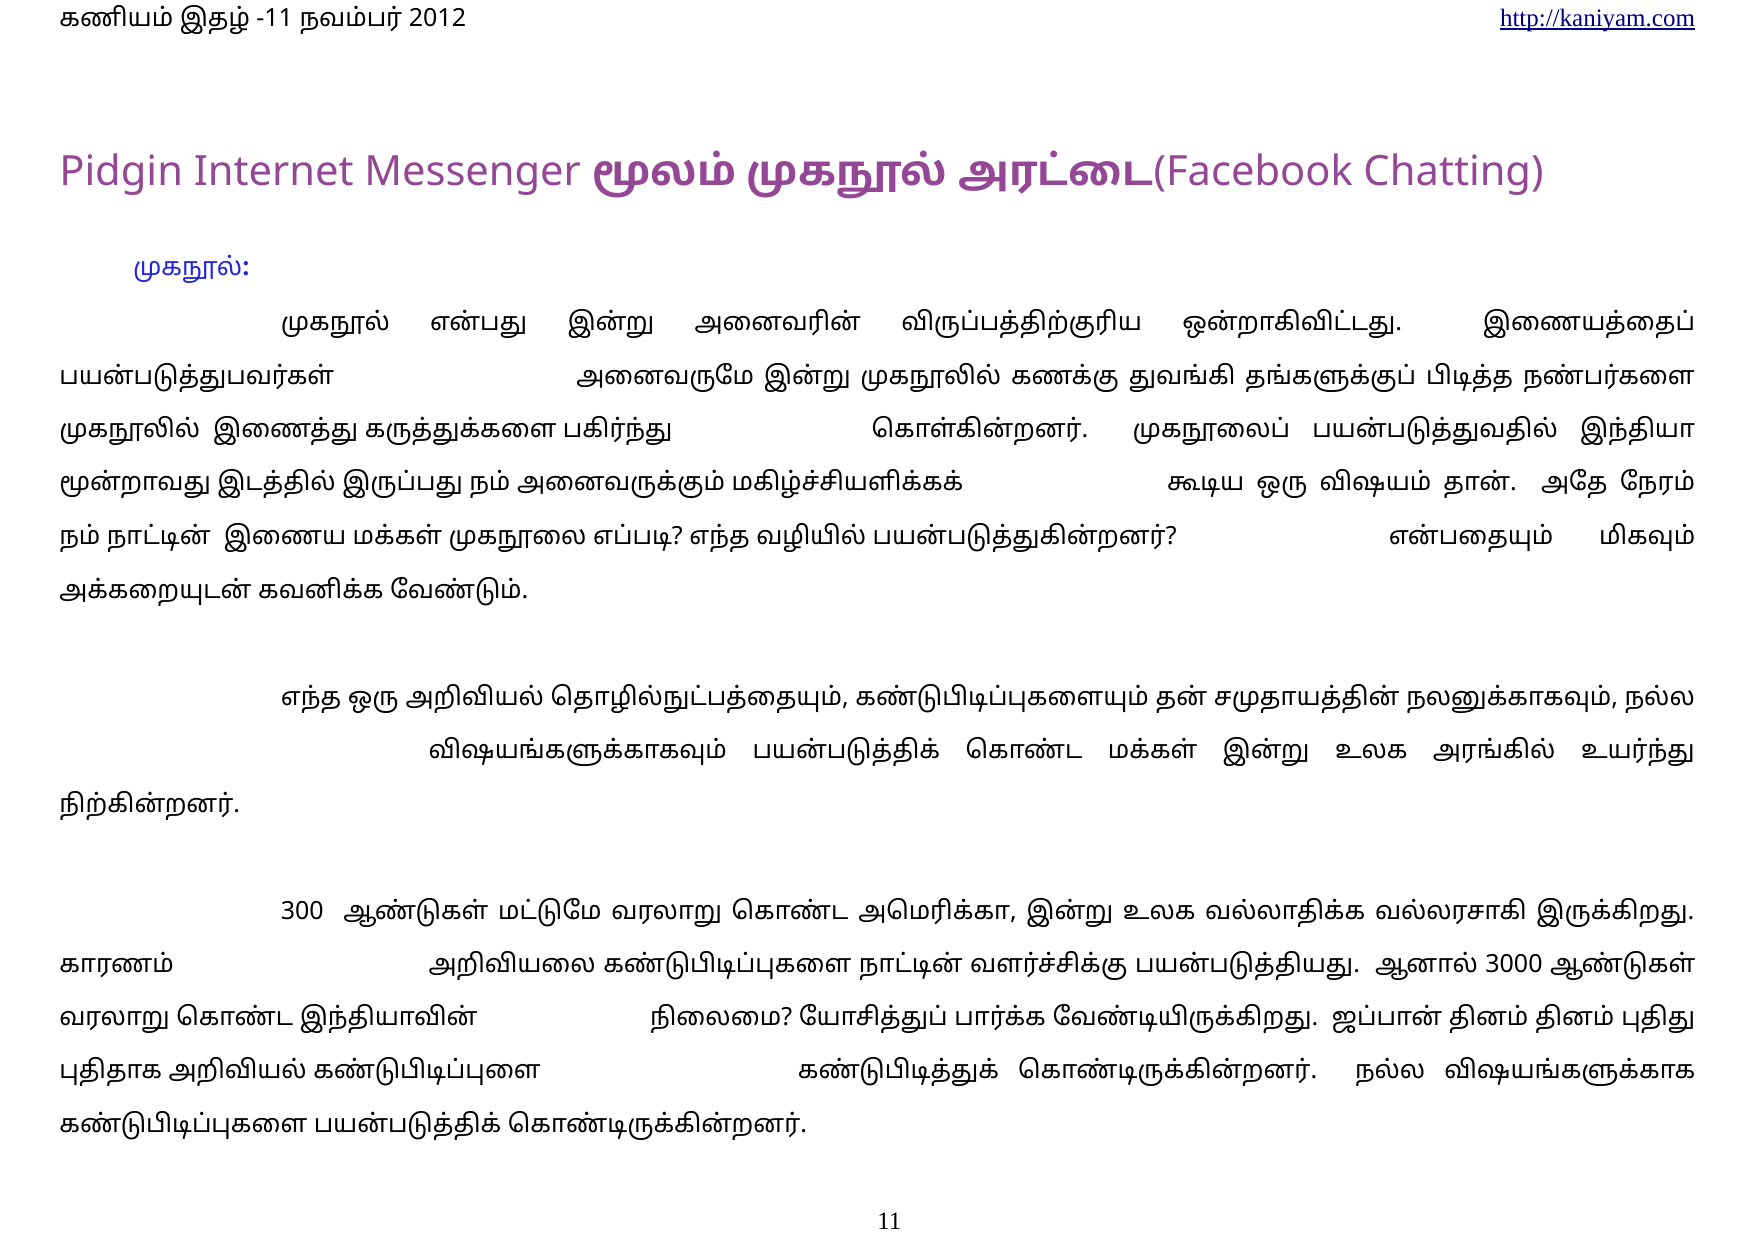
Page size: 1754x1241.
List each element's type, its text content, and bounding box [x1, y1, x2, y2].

text 300 ஆண்டுகள் மட்டுமே வரலாறு கொண்ட அமெரிக்கா, இன்று உலக வல்லாதிக்க வல்லரசாகி இருக்கிறது. காரணம் அறிவியலை கண்டுபிடிப்புகளை நாட்டின் வளர்ச்சிக்கு பயன்படுத்தியது. ஆனால் 3000 ஆண்டுகள் வரலாறு கொண்ட இந்தியாவின் நிலைமை? யோசித்துப் பார்க்க வேண்டியிருக்கிறது. ஜப்பான் தினம் தினம் புதிது புதிதாக அறிவியல் கண்டுபிடிப்புளை கண்டுபிடித்துக் கொண்டிருக்கின்றனர். நல்ல விஷயங்களுக்காக கண்டுபிடிப்புகளை பயன்படுத்திக் கொண்டிருக்கின்றனர். [59, 892, 1695, 1143]
text முகநூல் என்பது இன்று அனைவரின் விருப்பத்திற்குரிய ஒன்றாகிவிட்டது. இணையத்தைப் பயன்படுத்துபவர்கள் அனைவருமே இன்று முகநூலில் கணக்கு துவங்கி தங்களுக்குப் பிடித்த நண்பர்களை முகநூலில் இணைத்து கருத்துக்களை பகிர்ந்து கொள்கின்றனர். முகநூலைப் பயன்படுத்துவதில் இந்தியா மூன்றாவது இடத்தில் இருப்பது நம் அனைவருக்கும் மகிழ்ச்சியளிக்கக் கூடிய ஒரு விஷயம் தான். அதே நேரம் நம் நாட்டின் இணைய மக்கள் முகநூலை எப்படி? எந்த வழியில் பயன்படுத்துகின்றனர்? என்பதையும் மிகவும் அக்கறையுடன் கவனிக்க வேண்டும். [59, 304, 1695, 609]
text எந்த ஒரு அறிவியல் தொழில்நுட்பத்தையும், கண்டுபிடிப்புகளையும் தன் சமுதாயத்தின் நலனுக்காகவும், நல்ல விஷயங்களுக்காகவும் பயன்படுத்திக் கொண்ட மக்கள் இன்று உலக அரங்கில் உயர்ந்து நிற்கின்றனர். [59, 678, 1695, 823]
subtitle Pidgin Internet Messenger மூலம் முகநூல் அரட்டை(Facebook Chatting) [59, 140, 1695, 202]
text முகநூல்: [59, 249, 1695, 286]
